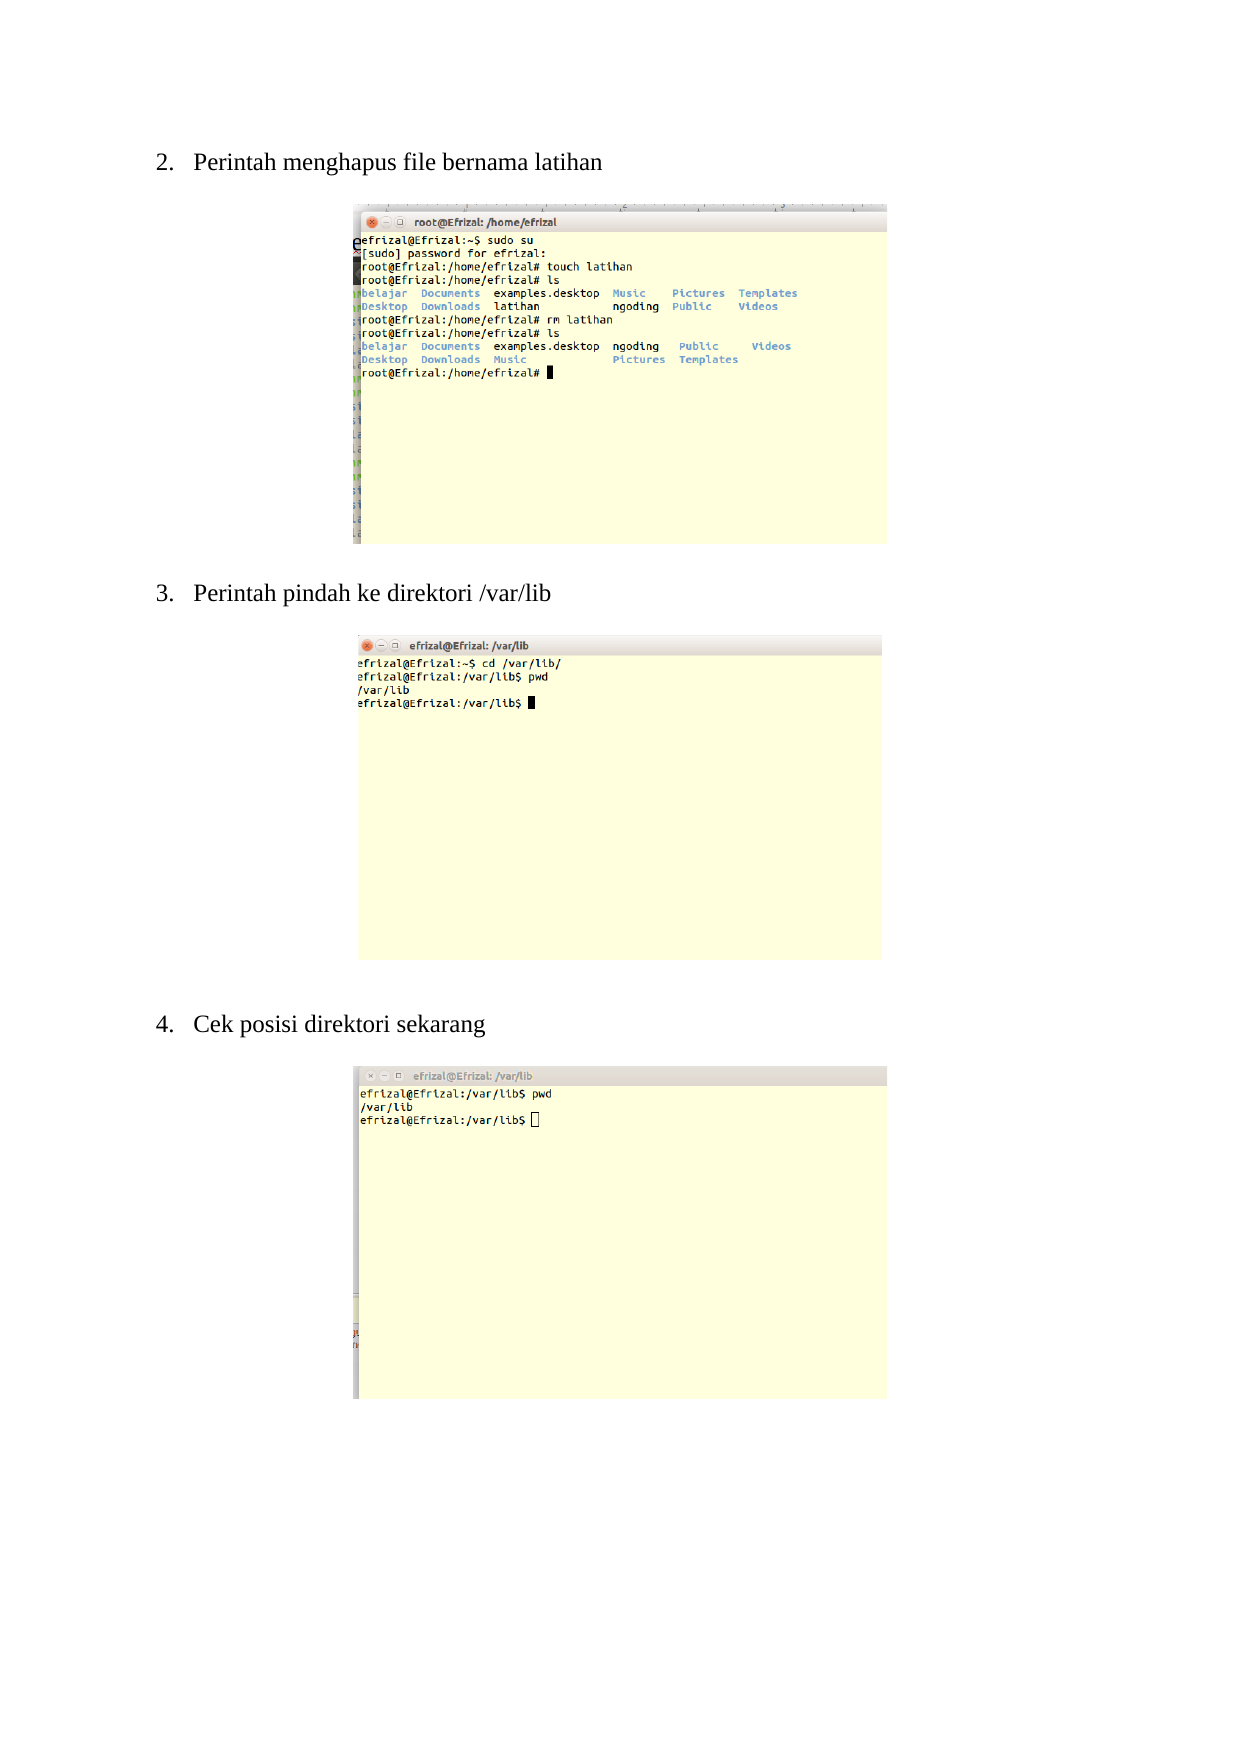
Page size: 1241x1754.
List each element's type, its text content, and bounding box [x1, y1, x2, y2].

picture [353, 1066, 888, 1399]
list Perintah pindah ke direktori /var/lib [156, 578, 1122, 607]
picture [353, 204, 888, 544]
list Cek posisi direktori sekarang [156, 1009, 1122, 1038]
picture [358, 635, 882, 960]
list Perintah menghapus file bernama latihan [156, 147, 1122, 176]
